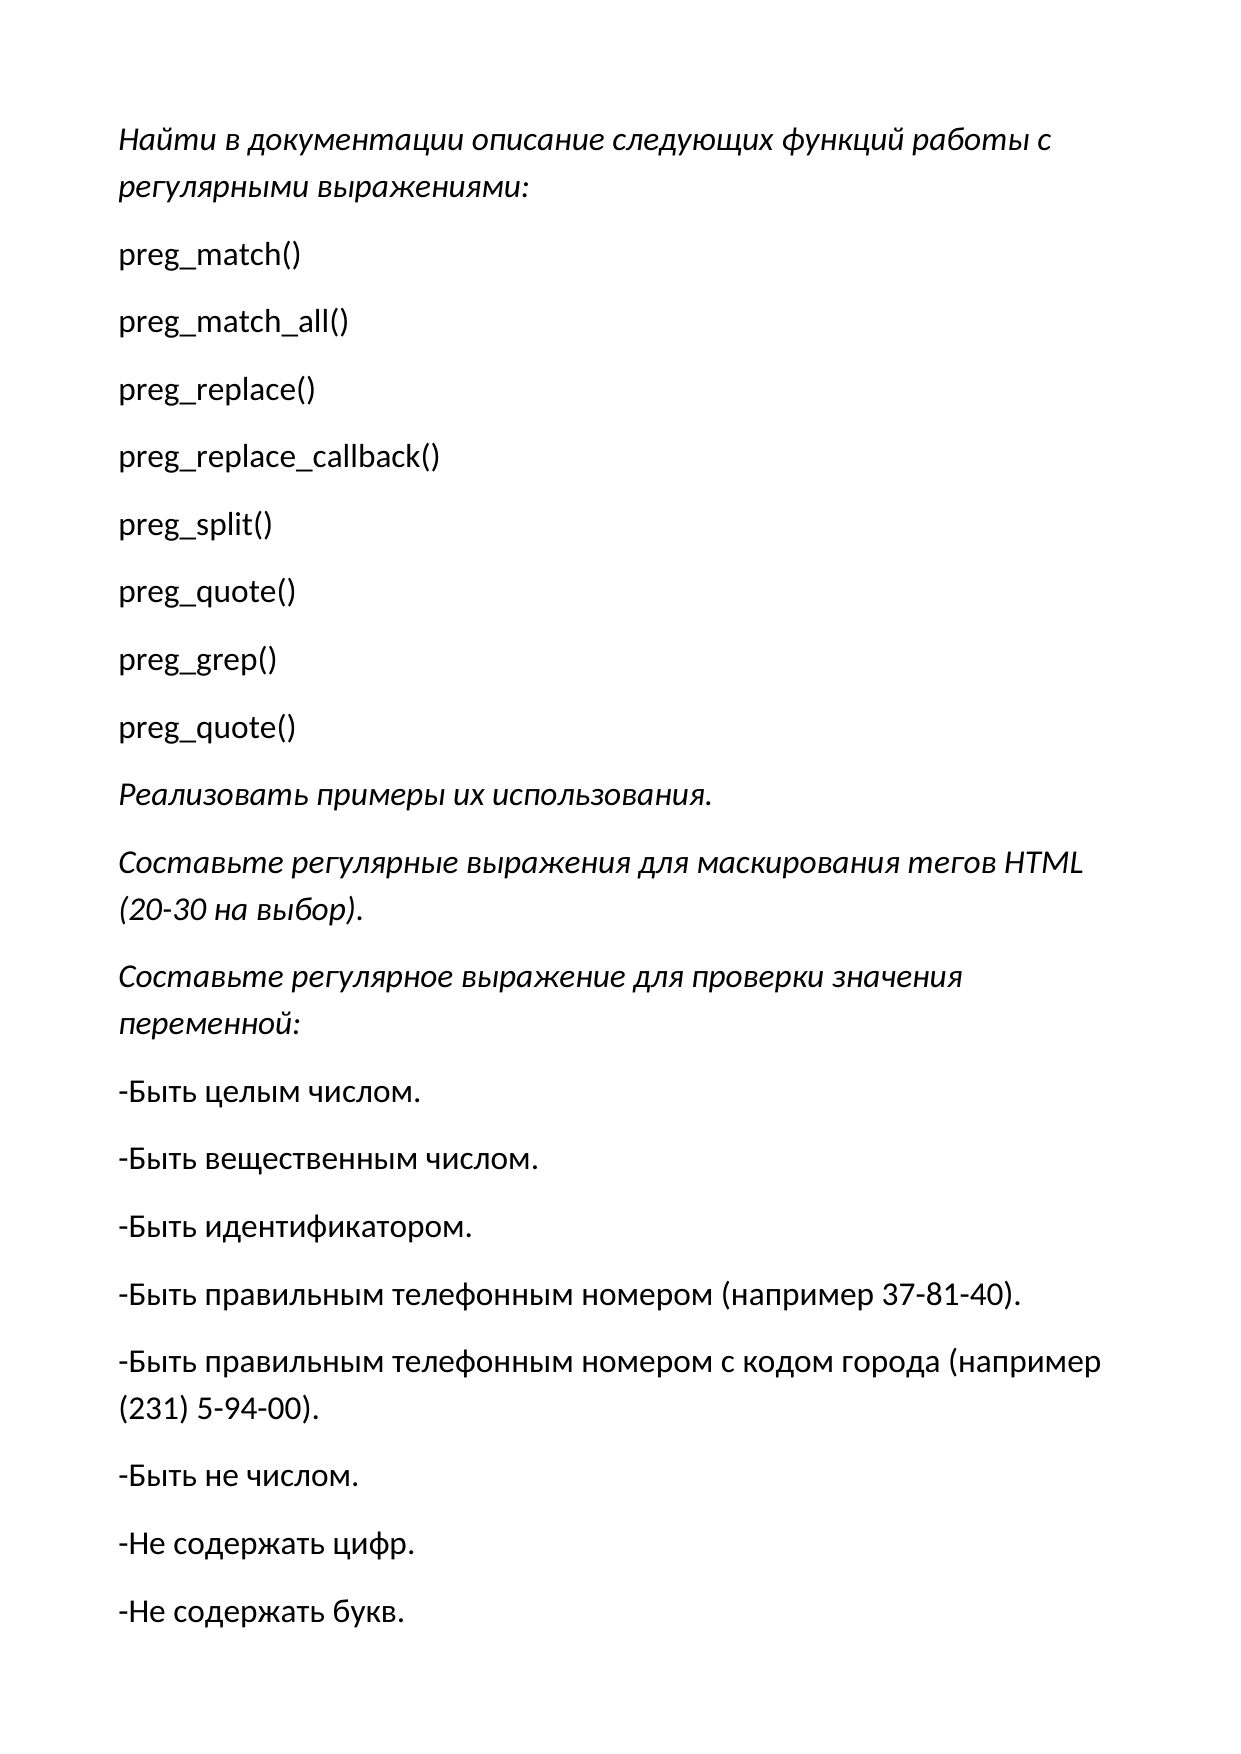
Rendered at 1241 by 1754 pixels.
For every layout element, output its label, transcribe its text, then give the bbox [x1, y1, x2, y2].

text -Быть правильным телефонным номером с кодом города (например (231) 5-94-00). [118, 1340, 1122, 1428]
text preg_match() [118, 232, 1122, 273]
text Составьте регулярные выражения для маскирования тегов HTML (20-30 на выбор). [118, 841, 1122, 928]
text preg_quote() [118, 571, 1122, 611]
text -Быть вещественным числом. [118, 1137, 1122, 1178]
text preg_match_all() [118, 300, 1122, 341]
text -Не содержать букв. [118, 1590, 1122, 1630]
text -Быть идентификатором. [118, 1205, 1122, 1246]
text Найти в документации описание следующих функций работы с регулярными выражениями: [118, 118, 1122, 206]
text preg_replace() [118, 368, 1122, 408]
text -Не содержать цифр. [118, 1522, 1122, 1563]
text -Быть не числом. [118, 1454, 1122, 1495]
text preg_replace_callback() [118, 435, 1122, 476]
text Составьте регулярное выражение для проверки значения переменной: [118, 955, 1122, 1043]
text -Быть целым числом. [118, 1070, 1122, 1110]
text Реализовать примеры их использования. [118, 773, 1122, 814]
text preg_quote() [118, 706, 1122, 746]
text preg_split() [118, 503, 1122, 544]
text preg_grep() [118, 638, 1122, 679]
text -Быть правильным телефонным номером (например 37-81-40). [118, 1272, 1122, 1313]
